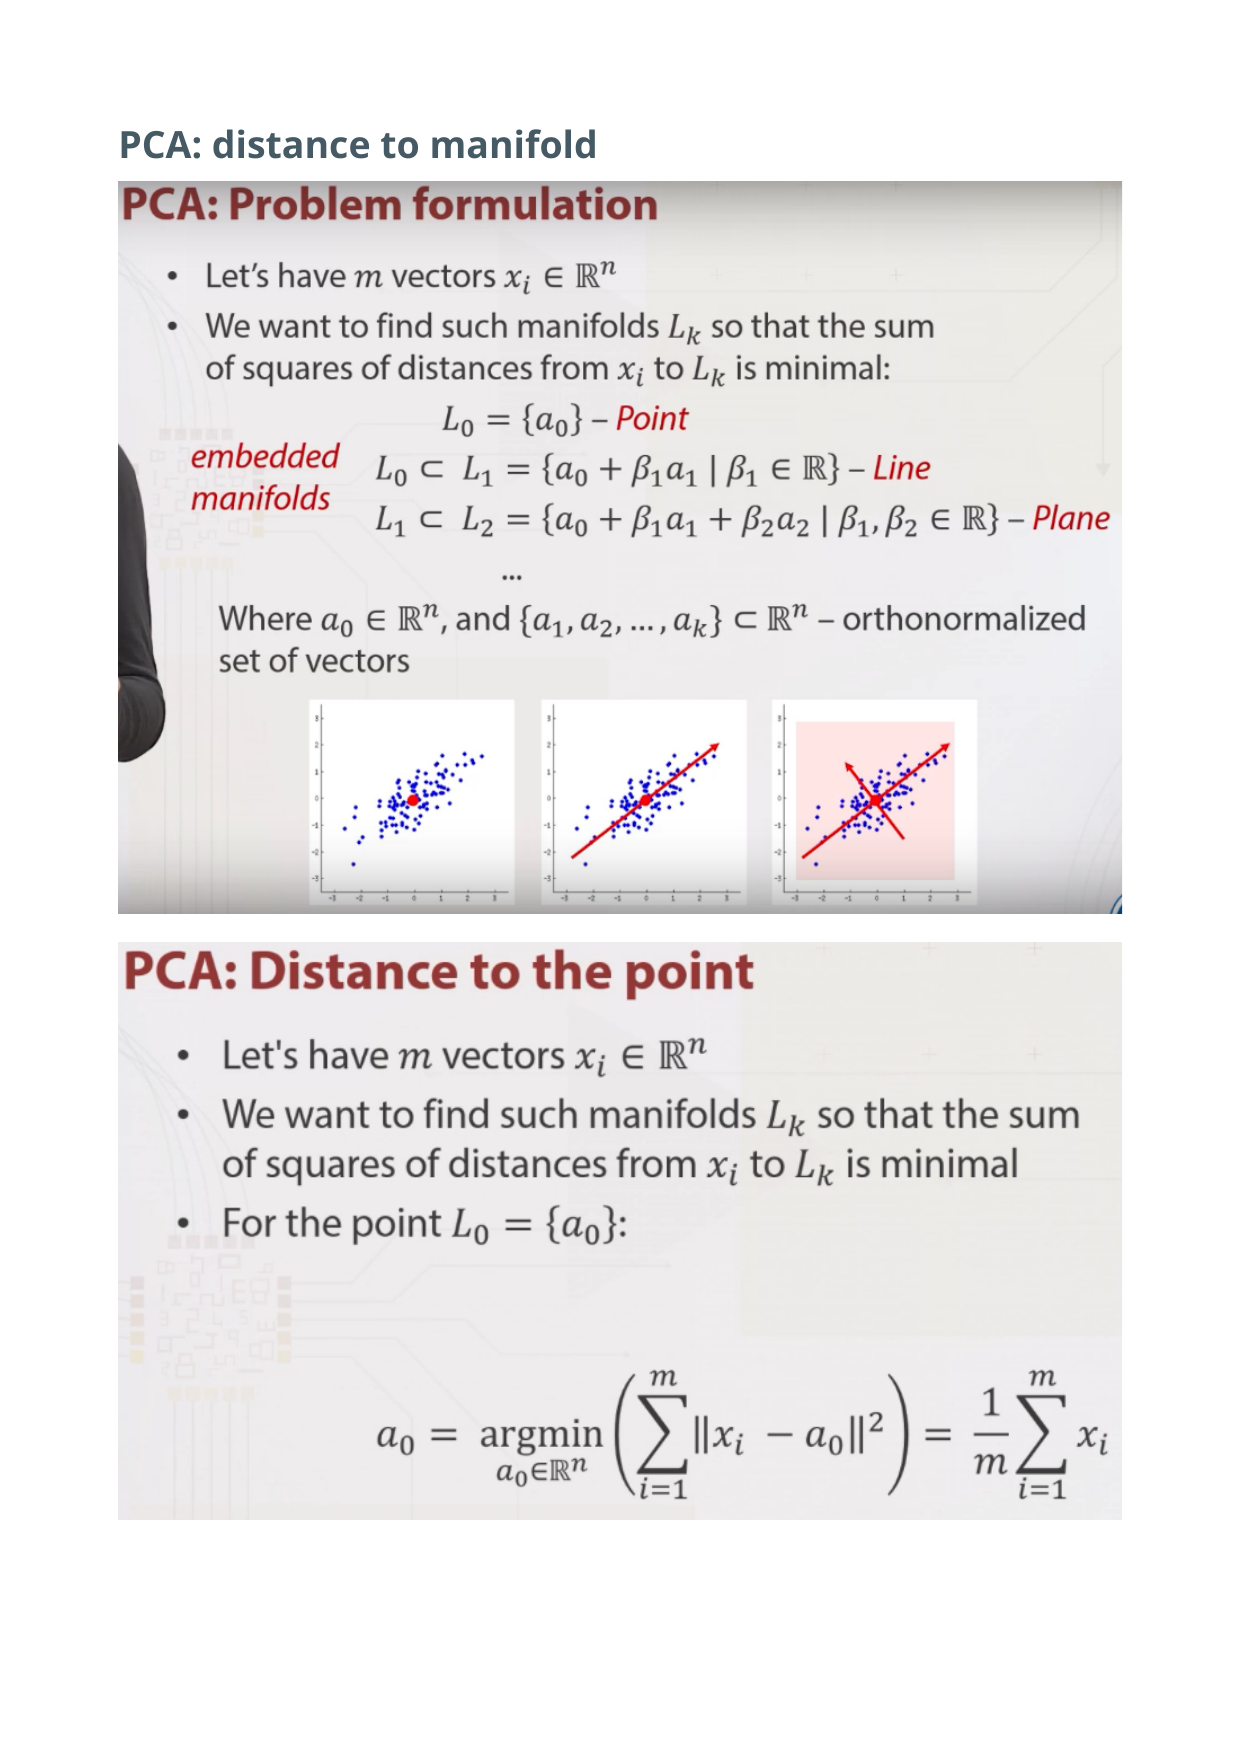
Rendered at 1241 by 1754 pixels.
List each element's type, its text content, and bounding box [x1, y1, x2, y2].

subtitle PCA: distance to manifold [118, 118, 1122, 169]
picture [118, 181, 1123, 914]
picture [118, 942, 1123, 1520]
